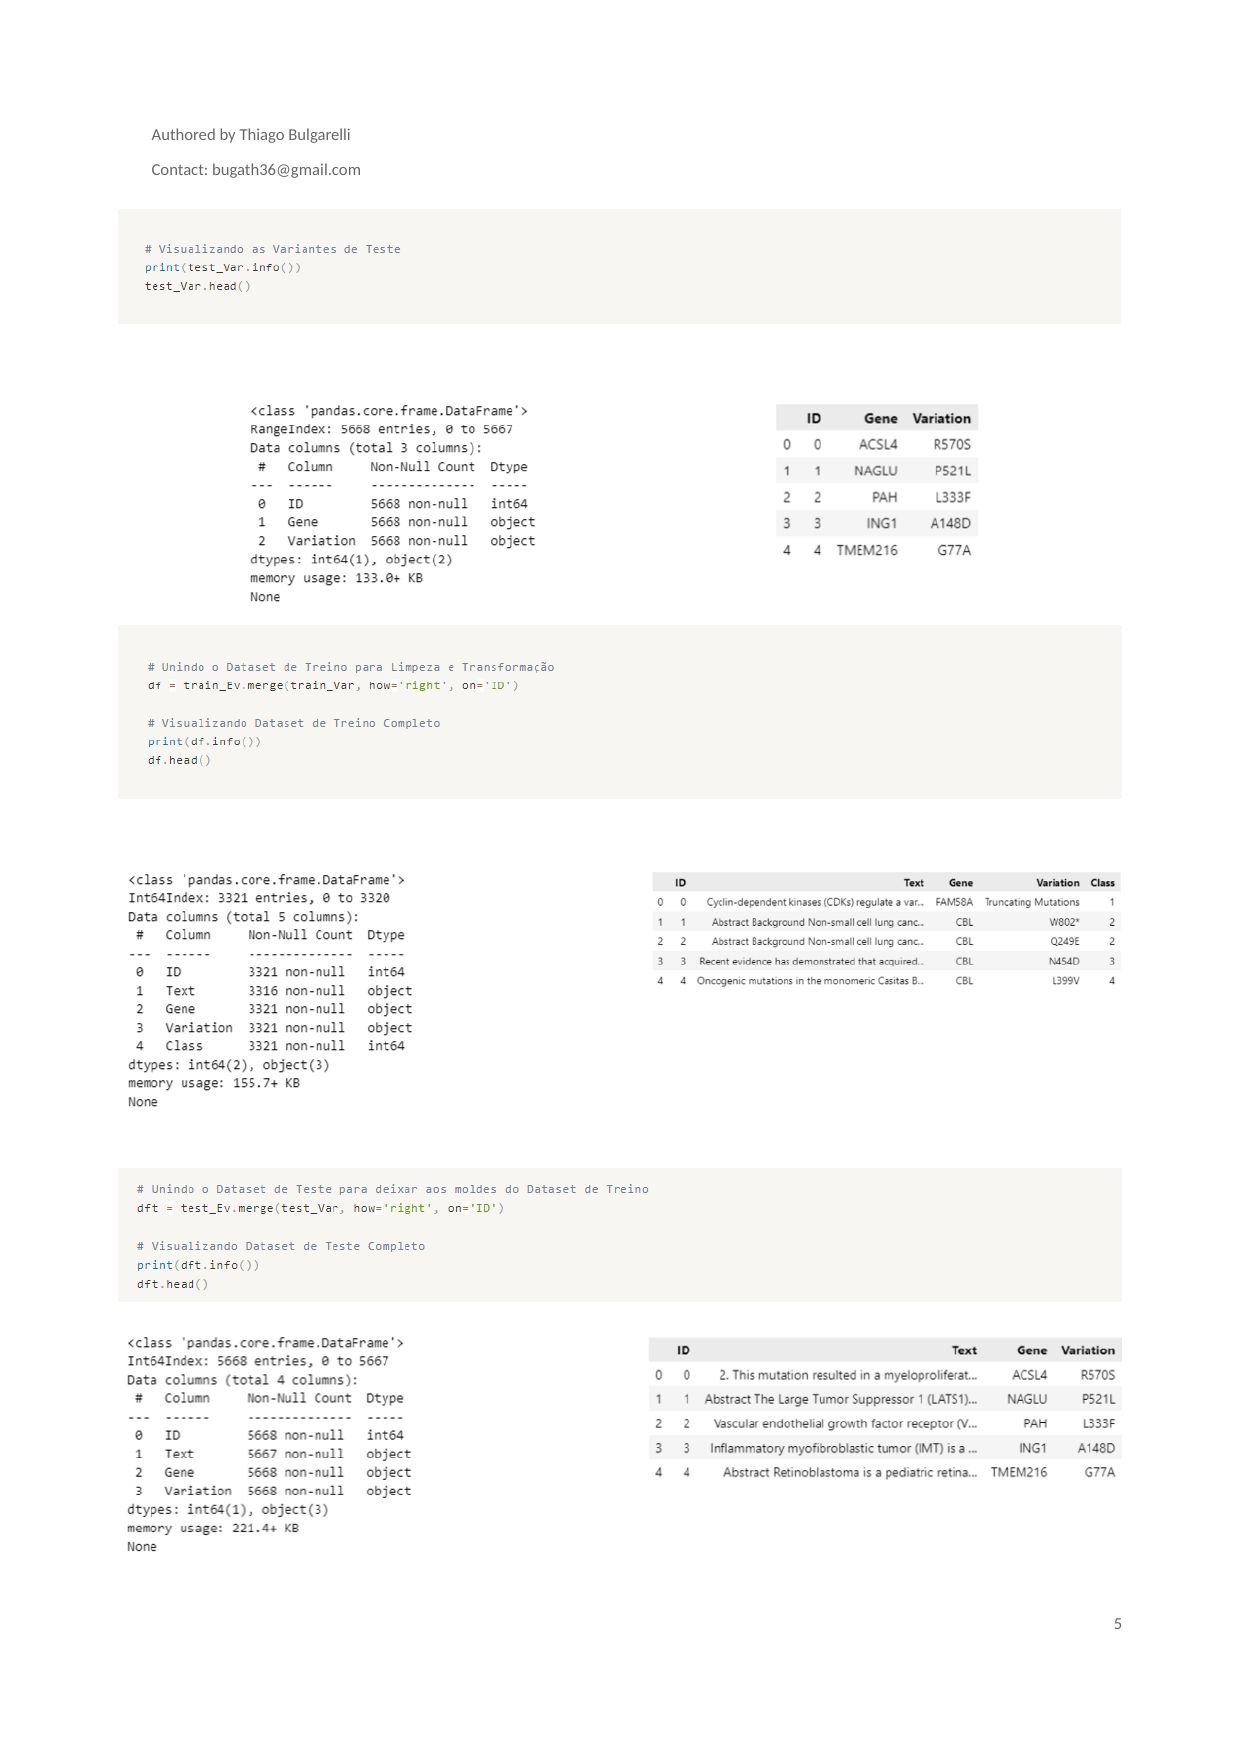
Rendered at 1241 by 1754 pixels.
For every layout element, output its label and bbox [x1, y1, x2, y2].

picture [118, 625, 1123, 799]
picture [118, 1168, 1123, 1302]
picture [118, 1313, 1123, 1566]
picture [241, 380, 999, 608]
picture [118, 209, 1123, 324]
picture [118, 852, 1123, 1115]
